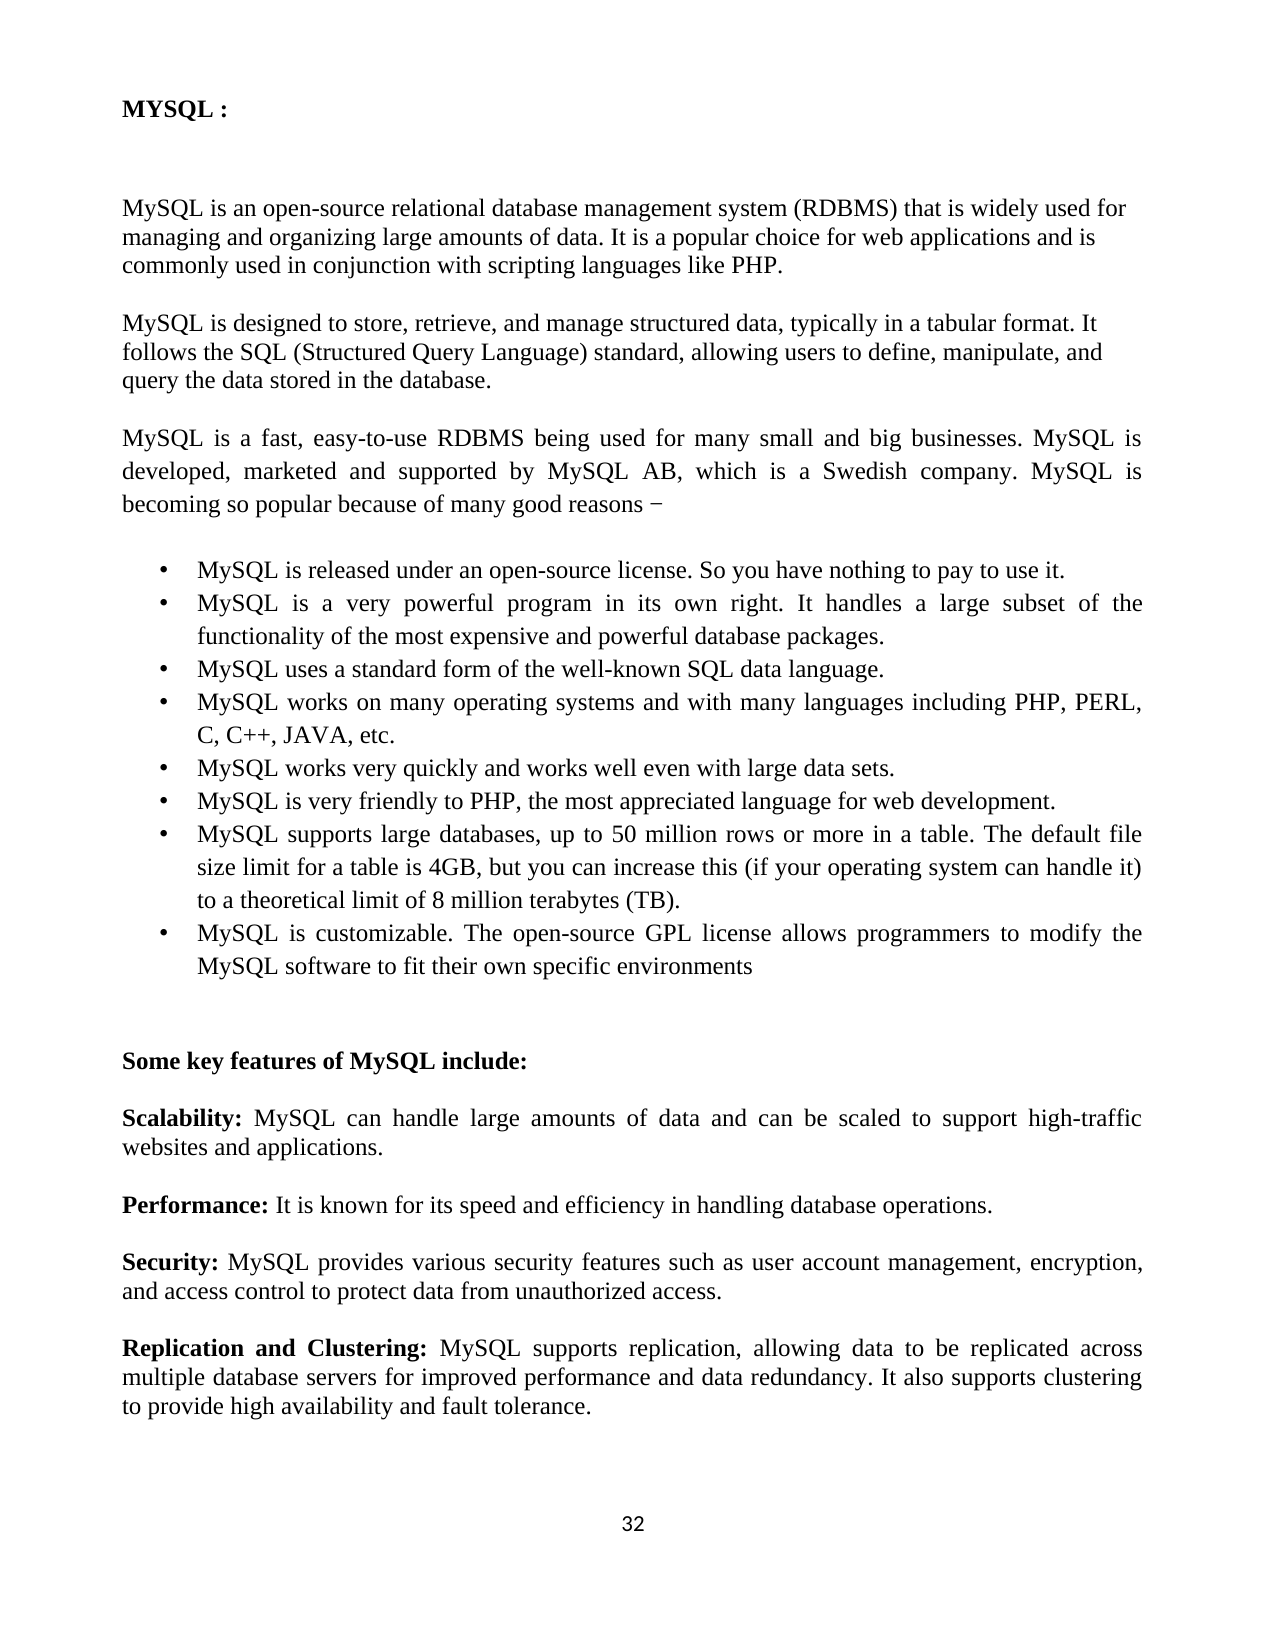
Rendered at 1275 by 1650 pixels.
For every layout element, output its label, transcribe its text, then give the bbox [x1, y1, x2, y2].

list MySQL is customizable. The open-source GPL license allows programmers to modify the MySQL software to fit their own specific environments [159, 918, 1144, 980]
list MySQL works very quickly and works well even with large data sets. [159, 753, 1144, 782]
list MySQL uses a standard form of the well-known SQL data language. [159, 654, 1144, 683]
text Scalability: MySQL can handle large amounts of data and can be scaled to support high-traffic websites and applications. [122, 1103, 1144, 1161]
text Performance: It is known for its speed and efficiency in handling database operations. [122, 1190, 1144, 1218]
list MySQL works on many operating systems and with many languages including PHP, PERL, C, C++, JAVA, etc. [159, 687, 1144, 749]
text MySQL is a fast, easy-to-use RDBMS being used for many small and big businesses. MySQL is developed, marketed and supported by MySQL AB, which is a Swedish company. MySQL is becoming so popular because of many good reasons − [122, 423, 1144, 518]
text Replication and Clustering: MySQL supports replication, allowing data to be replicated across multiple database servers for improved performance and data redundancy. It also supports clustering to provide high availability and fault tolerance. [122, 1333, 1144, 1420]
text MySQL is an open-source relational database management system (RDBMS) that is widely used for managing and organizing large amounts of data. It is a popular choice for web applications and is commonly used in conjunction with scripting languages like PHP. [122, 193, 1144, 279]
list MySQL supports large databases, up to 50 million rows or more in a table. The default file size limit for a table is 4GB, but you can increase this (if your operating system can handle it) to a theoretical limit of 8 million terabytes (TB). [159, 819, 1144, 914]
text MYSQL : [122, 94, 1144, 122]
text Some key features of MySQL include: [122, 1046, 1144, 1075]
list MySQL is a very powerful program in its own right. It handles a large subset of the functionality of the most expensive and powerful database packages. [159, 588, 1144, 650]
text Security: MySQL provides various security features such as user account management, encryption, and access control to protect data from unauthorized access. [122, 1247, 1144, 1305]
text MySQL is designed to store, retrieve, and manage structured data, typically in a tabular format. It follows the SQL (Structured Query Language) standard, allowing users to define, manipulate, and query the data stored in the database. [122, 308, 1144, 394]
list MySQL is released under an open-source license. So you have nothing to pay to use it. [159, 555, 1144, 584]
list MySQL is very friendly to PHP, the most appreciated language for web development. [159, 786, 1144, 815]
